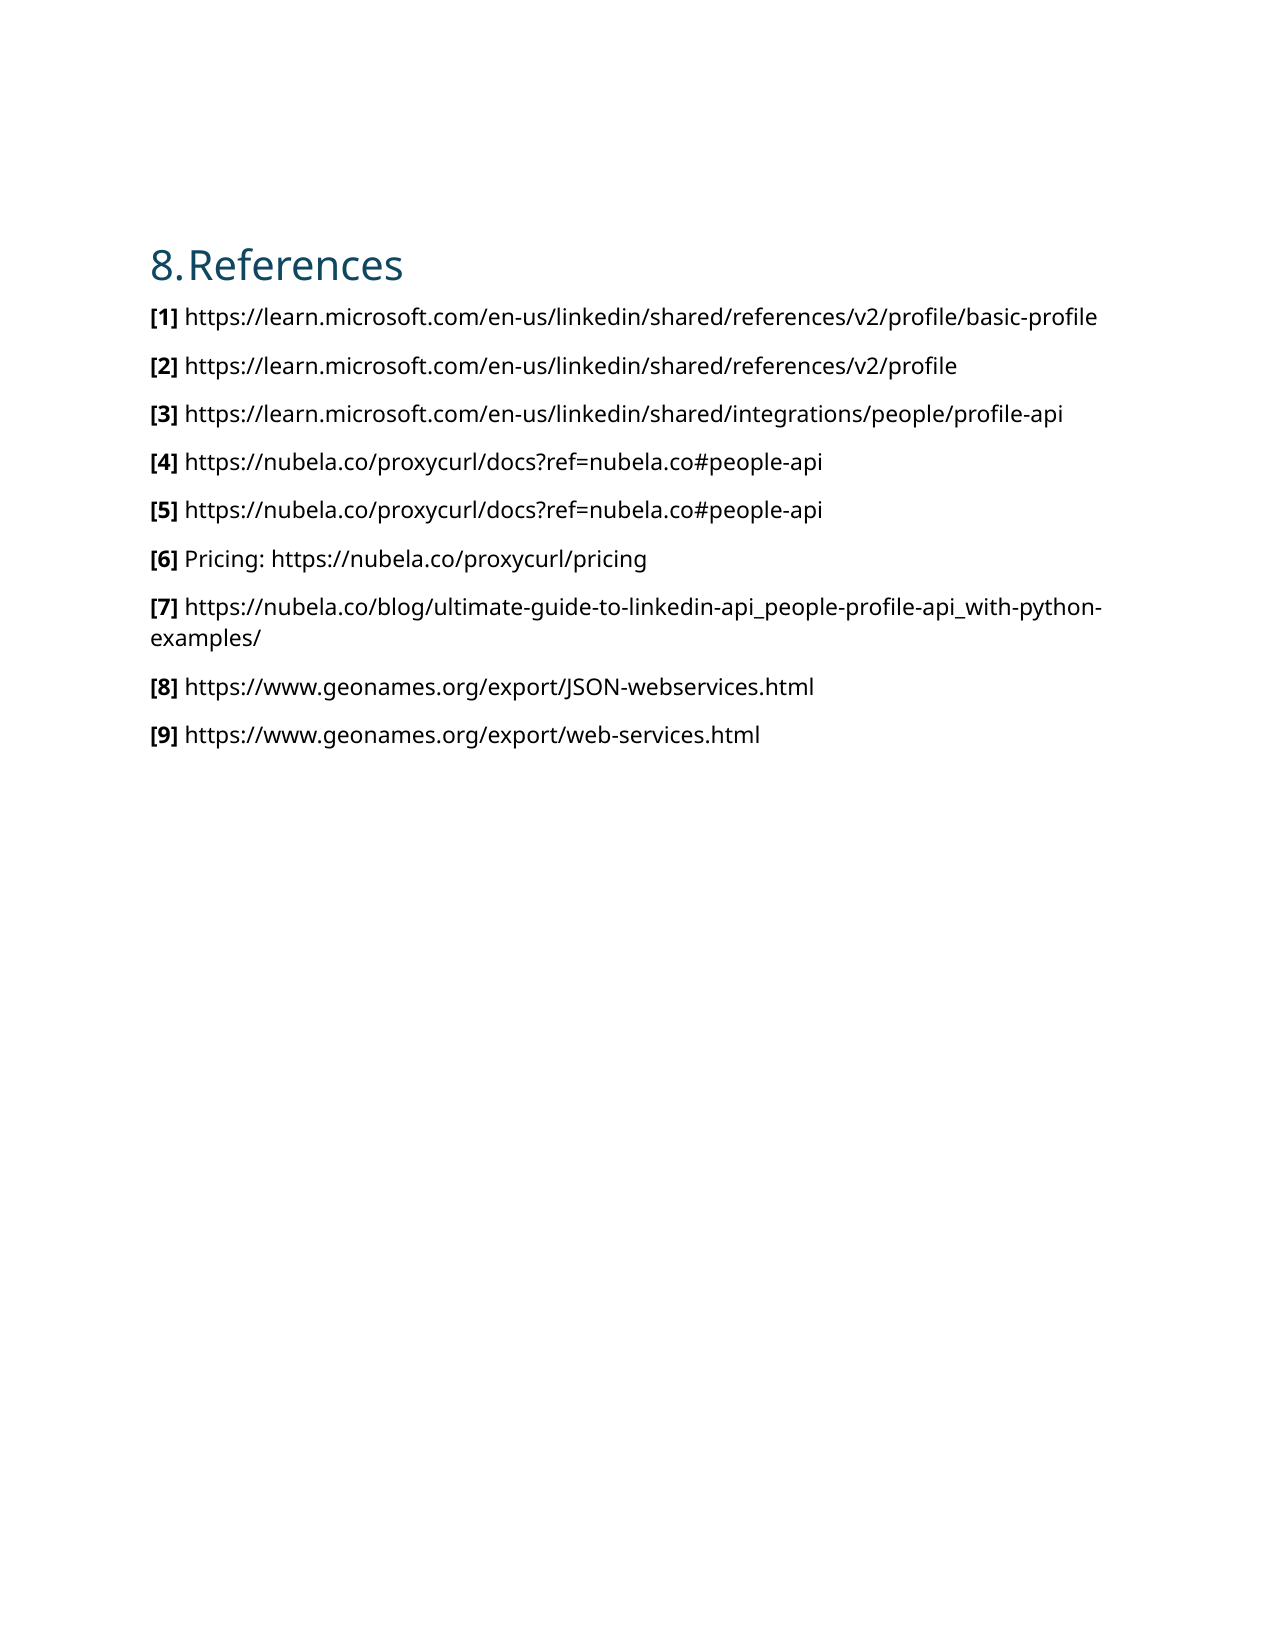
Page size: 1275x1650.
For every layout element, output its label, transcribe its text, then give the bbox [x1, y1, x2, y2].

text [5] https://nubela.co/proxycurl/docs?ref=nubela.co#people-api [150, 494, 1125, 526]
text [9] https://www.geonames.org/export/web-services.html [150, 719, 1125, 750]
text [4] https://nubela.co/proxycurl/docs?ref=nubela.co#people-api [150, 446, 1125, 477]
text [2] https://learn.microsoft.com/en-us/linkedin/shared/references/v2/profile [150, 349, 1125, 381]
text [6] Pricing: https://nubela.co/proxycurl/pricing [150, 542, 1125, 574]
subtitle References [150, 236, 1125, 292]
text [7] https://nubela.co/blog/ultimate-guide-to-linkedin-api_people-profile-api_with-python-examples/ [150, 591, 1125, 653]
text [3] https://learn.microsoft.com/en-us/linkedin/shared/integrations/people/profile-api [150, 398, 1125, 429]
text [1] https://learn.microsoft.com/en-us/linkedin/shared/references/v2/profile/basic-profile [150, 301, 1125, 333]
text [8] https://www.geonames.org/export/JSON-webservices.html [150, 671, 1125, 702]
